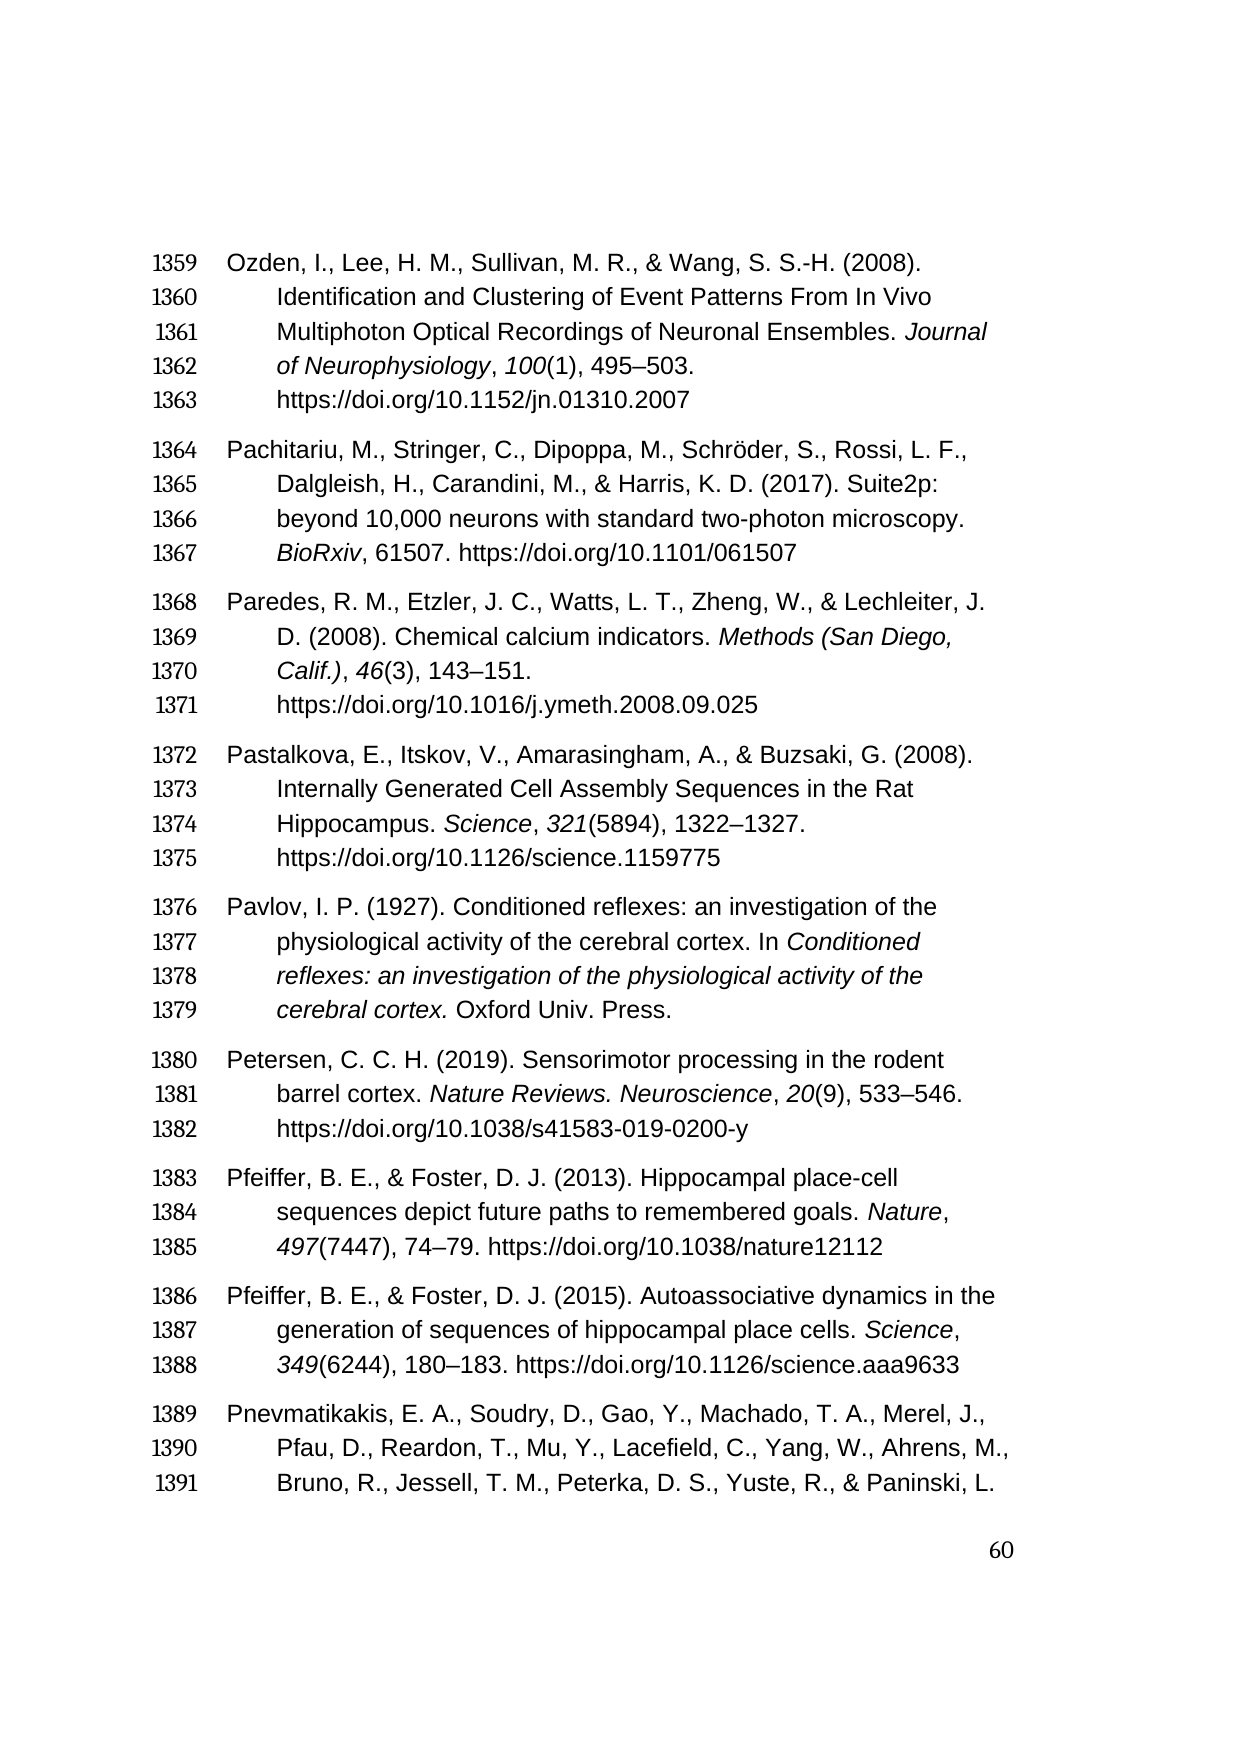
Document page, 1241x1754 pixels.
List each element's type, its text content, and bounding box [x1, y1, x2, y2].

text Pastalkova, E., Itskov, V., Amarasingham, A., & Buzsaki, G. (2008). Internally Generated Cell Assembly Sequences in the Rat Hippocampus. Science, 321(5894), 1322–1327. https://doi.org/10.1126/science.1159775 [226, 739, 1014, 872]
text Pfeiffer, B. E., & Foster, D. J. (2013). Hippocampal place-cell sequences depict future paths to remembered goals. Nature, 497(7447), 74–79. https://doi.org/10.1038/nature12112 [226, 1163, 1014, 1260]
text Petersen, C. C. H. (2019). Sensorimotor processing in the rodent barrel cortex. Nature Reviews. Neuroscience, 20(9), 533–546. https://doi.org/10.1038/s41583-019-0200-y [226, 1044, 1014, 1142]
text Pfeiffer, B. E., & Foster, D. J. (2015). Autoassociative dynamics in the generation of sequences of hippocampal place cells. Science, 349(6244), 180–183. https://doi.org/10.1126/science.aaa9633 [226, 1281, 1014, 1378]
text Pnevmatikakis, E. A., Soudry, D., Gao, Y., Machado, T. A., Merel, J., Pfau, D., Reardon, T., Mu, Y., Lacefield, C., Yang, W., Ahrens, M., Bruno, R., Jessell, T. M., Peterka, D. S., Yuste, R., & Paninski, L. [226, 1399, 1014, 1496]
text Pachitariu, M., Stringer, C., Dipoppa, M., Schröder, S., Rossi, L. F., Dalgleish, H., Carandini, M., & Harris, K. D. (2017). Suite2p: beyond 10,000 neurons with standard two-photon microscopy. BioRxiv, 61507. https://doi.org/10.1101/061507 [226, 434, 1014, 567]
text Ozden, I., Lee, H. M., Sullivan, M. R., & Wang, S. S.-H. (2008). Identification and Clustering of Event Patterns From In Vivo Multiphoton Optical Recordings of Neuronal Ensembles. Journal of Neurophysiology, 100(1), 495–503. https://doi.org/10.1152/jn.01310.2007 [226, 248, 1014, 414]
text Pavlov, I. P. (1927). Conditioned reflexes: an investigation of the physiological activity of the cerebral cortex. In Conditioned reflexes: an investigation of the physiological activity of the cerebral cortex. Oxford Univ. Press. [226, 892, 1014, 1024]
text Paredes, R. M., Etzler, J. C., Watts, L. T., Zheng, W., & Lechleiter, J. D. (2008). Chemical calcium indicators. Methods (San Diego, Calif.), 46(3), 143–151. https://doi.org/10.1016/j.ymeth.2008.09.025 [226, 587, 1014, 719]
